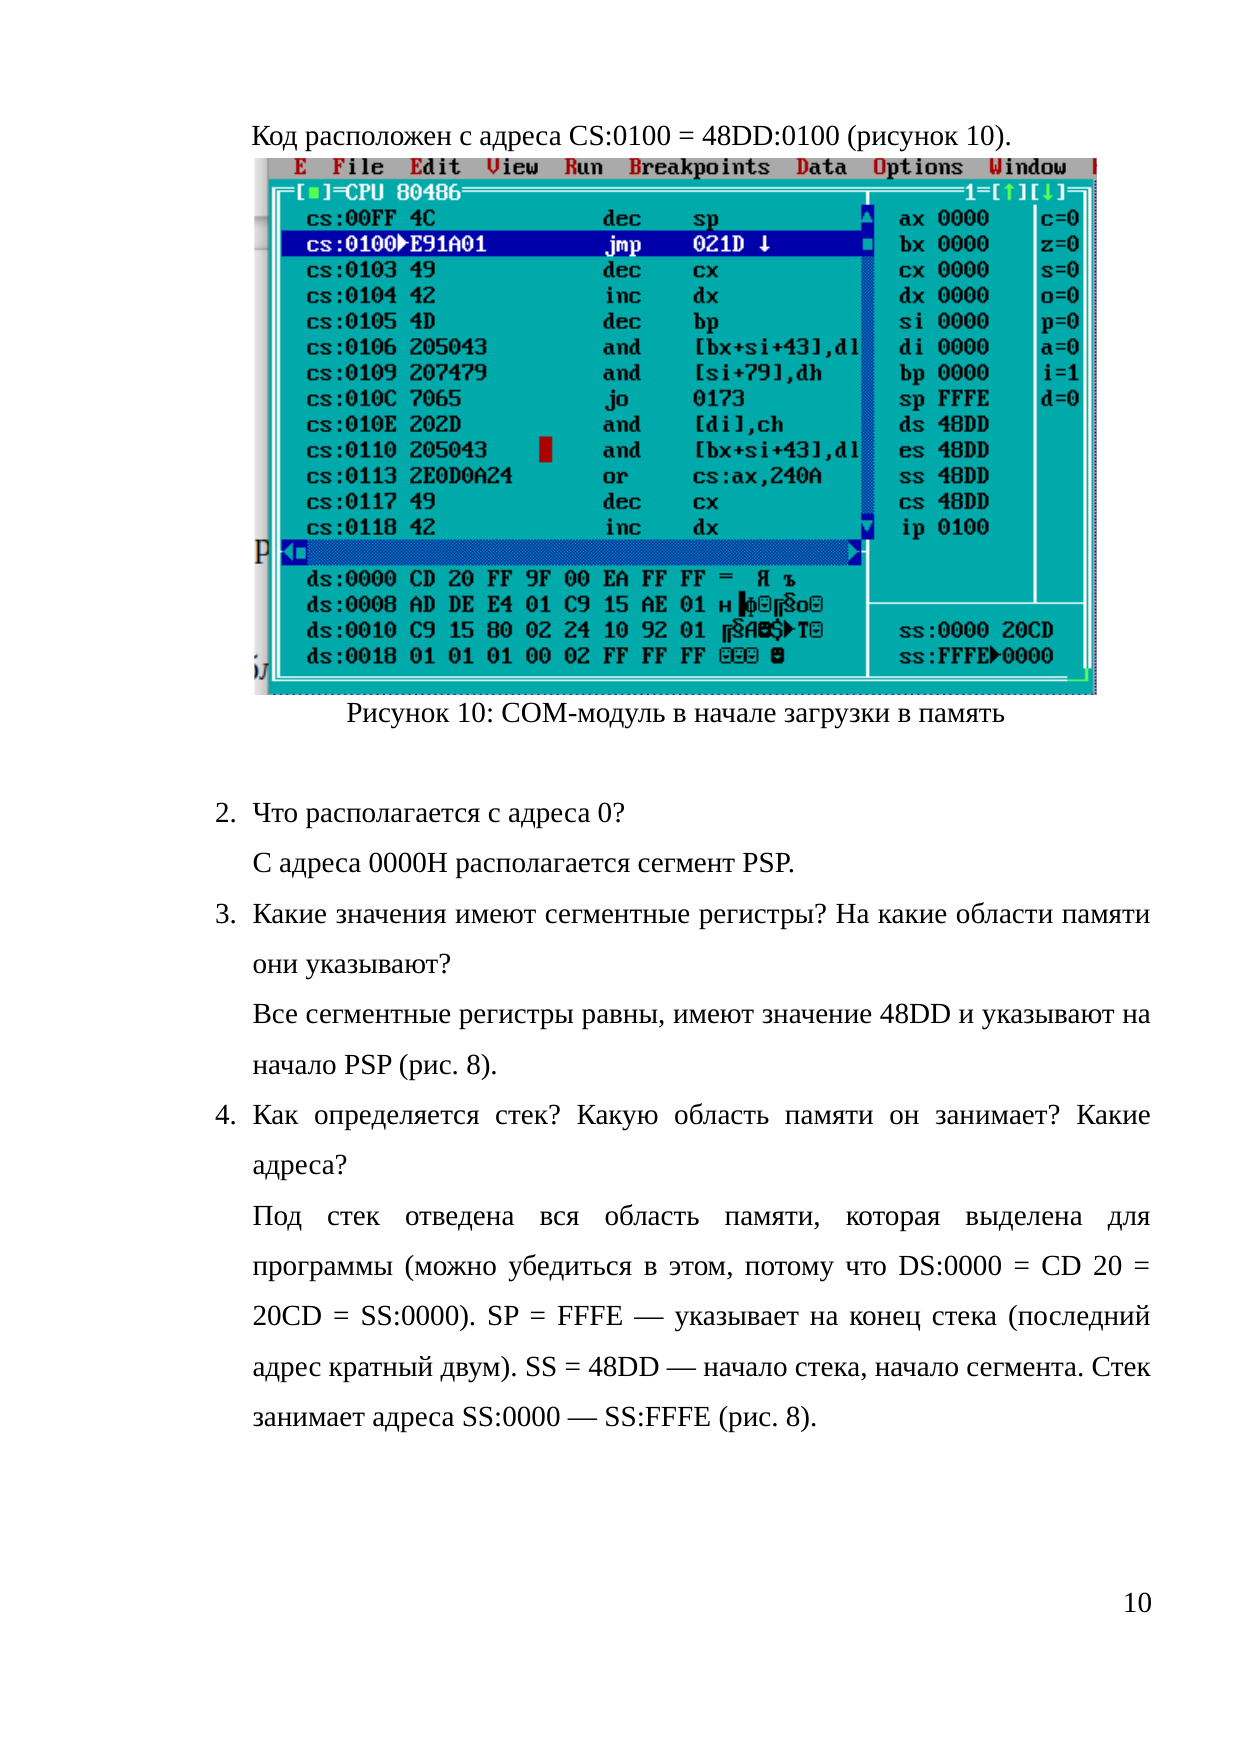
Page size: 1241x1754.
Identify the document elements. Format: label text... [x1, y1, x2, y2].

text Рисунок 10: COM-модуль в начале загрузки в память [254, 158, 1097, 728]
picture [381, 555, 390, 561]
picture [542, 555, 551, 561]
list С адреса 0000H располагается сегмент PSP. [215, 846, 1152, 879]
picture [513, 541, 522, 548]
picture [352, 541, 361, 548]
picture [571, 541, 580, 548]
picture [410, 541, 419, 548]
picture [315, 547, 324, 553]
picture [608, 547, 617, 553]
list Что располагается с адреса 0? [215, 795, 1152, 829]
list Все сегментные регистры равны, имеют значение 48DD и указывают на начало PSP (рис. 8). [215, 997, 1152, 1080]
picture [484, 541, 490, 548]
picture [542, 541, 551, 548]
list Под стек отведена вся область памяти, которая выделена для программы (можно убедиться в этом, потому что DS:0000 = CD 20 = 20CD = SS:0000). SP = FFFE — указывает на конец стека (последний адрес кратный двум). SS = 48DD — начало стека, начало сегмента. Стек занимает адреса SS:0000 — SS:FFFE (рис. 8). [215, 1198, 1152, 1433]
text Код расположен с адреса CS:0100 = 48DD:0100 (рисунок 10). [177, 118, 1152, 152]
picture [645, 541, 654, 548]
picture [381, 541, 390, 548]
picture [674, 541, 683, 548]
picture [254, 158, 698, 695]
list Какие значения имеют сегментные регистры? На какие области памяти они указывают? [215, 896, 1152, 980]
list Как определяется стек? Какую область памяти он занимает? Какие адреса? [215, 1097, 1152, 1181]
picture [674, 555, 683, 561]
